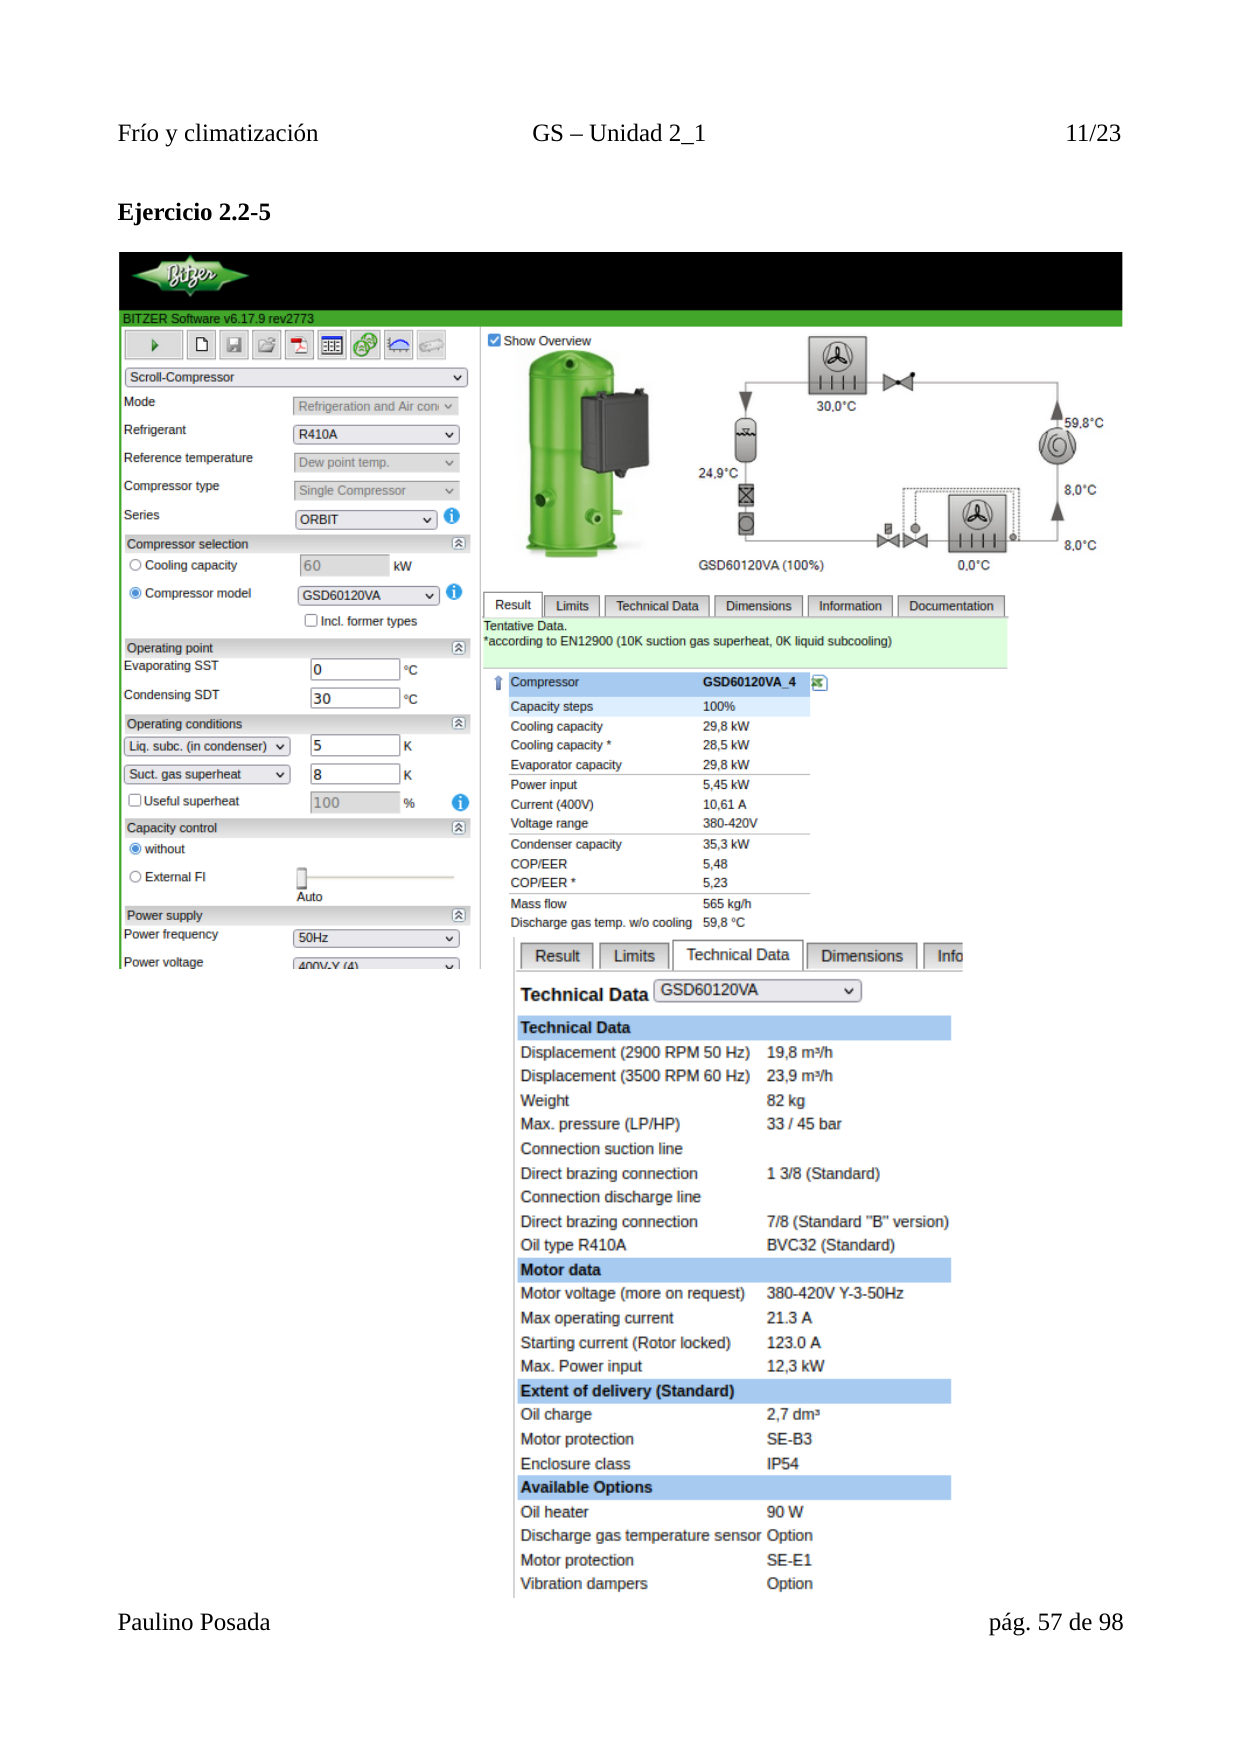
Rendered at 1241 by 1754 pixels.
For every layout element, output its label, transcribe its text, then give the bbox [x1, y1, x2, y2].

picture [118, 252, 1123, 1598]
text Ejercicio 2.2-5 [117, 197, 1123, 226]
